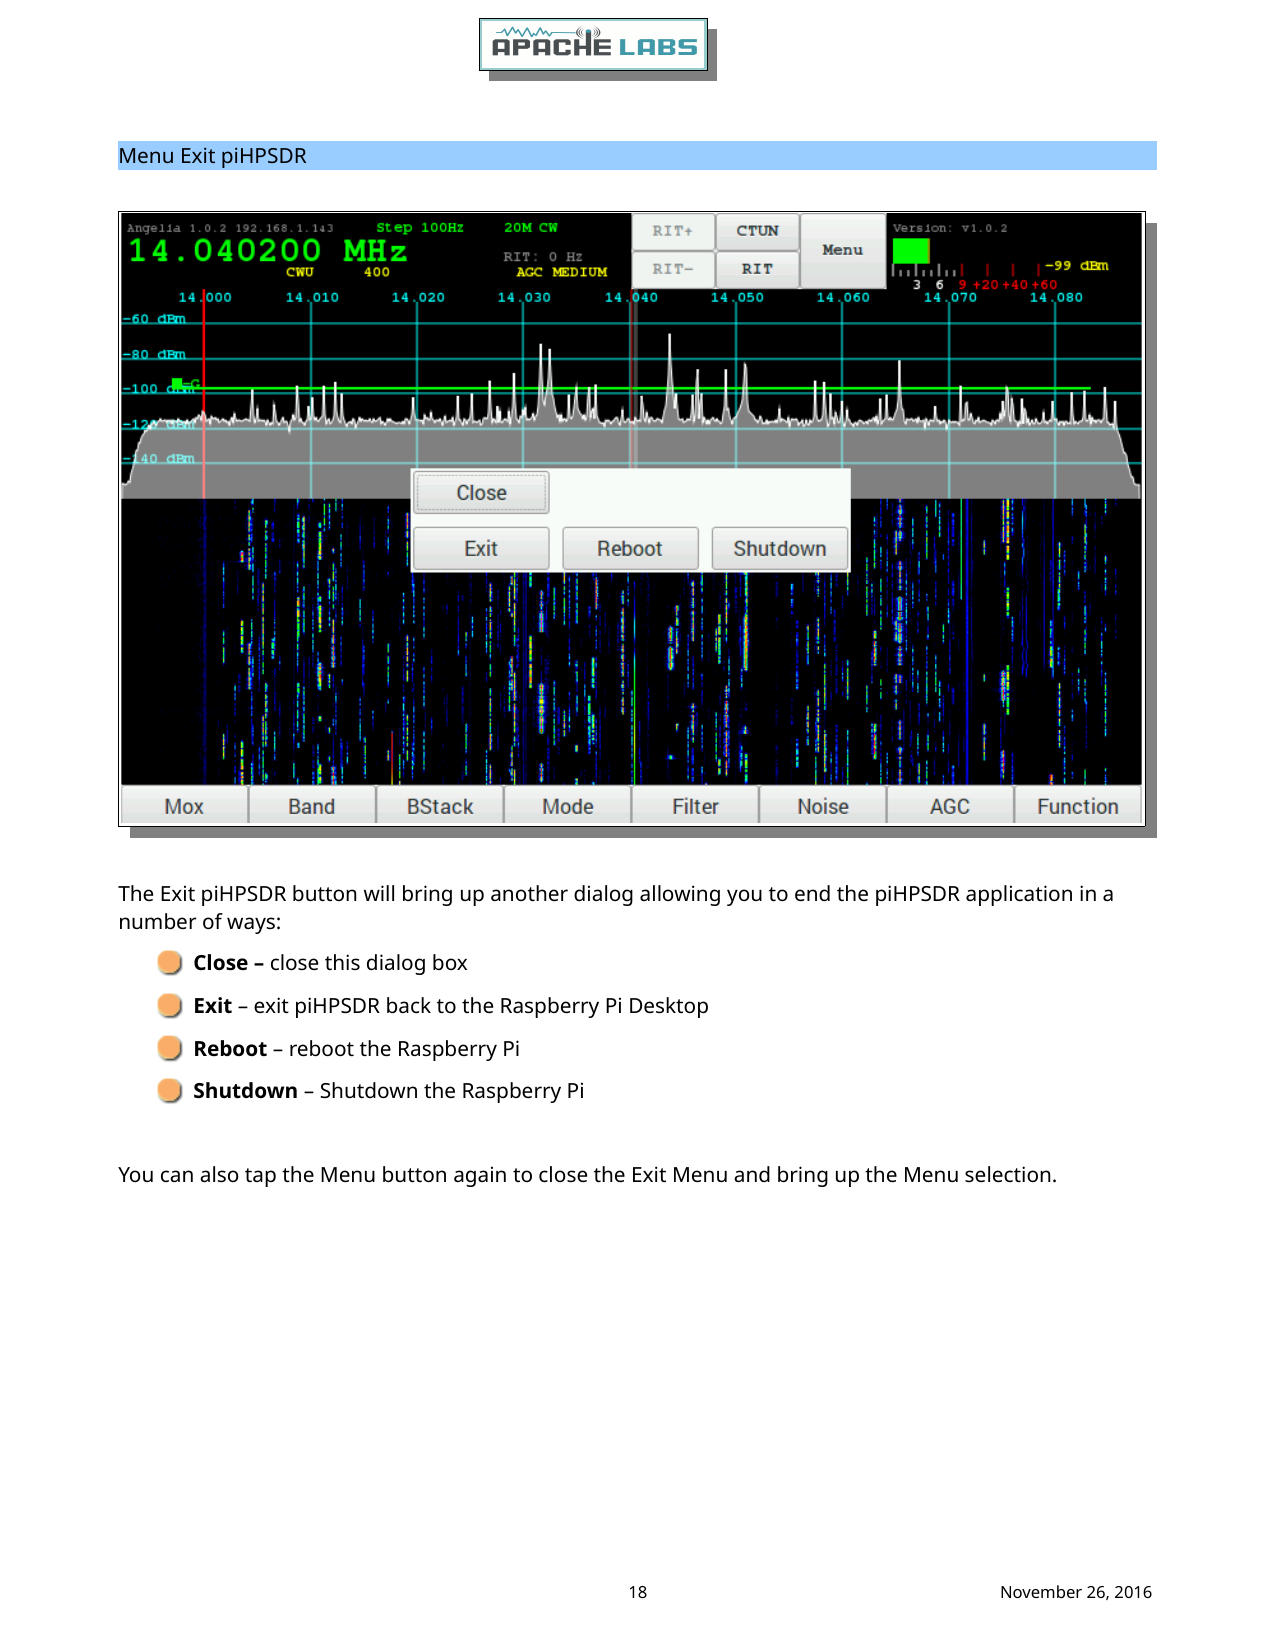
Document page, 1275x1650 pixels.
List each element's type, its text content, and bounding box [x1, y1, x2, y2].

text You can also tap the Menu button again to close the Exit Menu and bring up the Menu selection. [118, 1160, 1157, 1189]
picture [121, 213, 1142, 823]
list Shutdown – Shutdown the Raspberry Pi [156, 1077, 1157, 1107]
picture [482, 21, 704, 68]
picture [156, 1034, 185, 1064]
subtitle Menu Exit piHPSDR [118, 141, 1157, 170]
picture [156, 1077, 185, 1106]
text The Exit piHPSDR button will bring up another dialog allowing you to end the piHPSDR application in a number of ways: [118, 879, 1157, 936]
list Close – close this dialog box [156, 948, 1157, 979]
list Exit – exit piHPSDR back to the Raspberry Pi Desktop [156, 991, 1157, 1021]
list Reboot – reboot the Raspberry Pi [185, 1034, 1157, 1064]
picture [156, 949, 185, 978]
picture [156, 992, 185, 1021]
